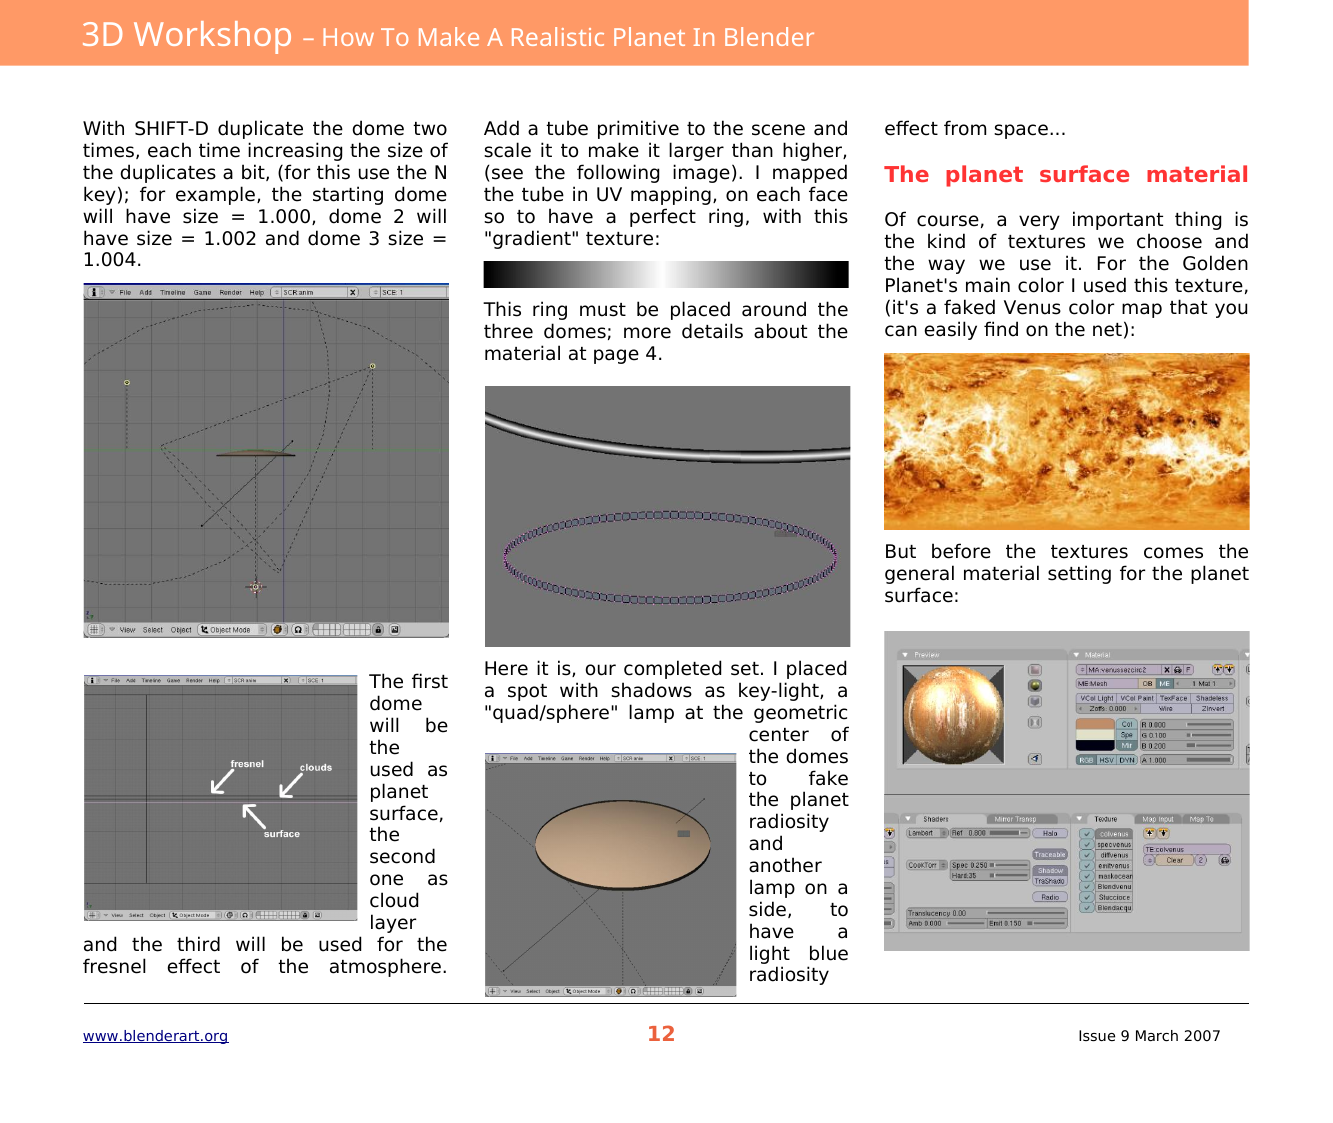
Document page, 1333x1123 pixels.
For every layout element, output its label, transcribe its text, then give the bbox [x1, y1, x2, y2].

text This ring must be placed around the three domes; more details about the material at page 4. [483, 288, 849, 365]
picture [84, 675, 358, 921]
picture [483, 261, 849, 288]
picture [884, 631, 1250, 951]
text effect from space... [884, 118, 1249, 140]
picture [884, 353, 1250, 530]
text Of course, a very important thing is the kind of textures we choose and the way we use it. For the Golden Planet's main color I used this texture, (it's a faked Venus color map that you can easily find on the net): [884, 209, 1249, 341]
picture [485, 386, 851, 647]
text [884, 341, 1249, 353]
text Add a tube primitive to the scene and scale it to make it larger than higher, (see the following image). I mapped the tube in UV mapping, on each face so to have a perfect ring, with this "gradient" texture: [483, 118, 849, 249]
picture [485, 753, 737, 997]
text [483, 249, 849, 261]
picture [83, 283, 449, 638]
text But before the textures comes the general material setting for the planet surface: [884, 530, 1249, 607]
text Here it is, our completed set. I placed a spot with shadows as key-light, a "quad/sphere" lamp at the geometric center of the domes to fake the planet radiosity and another lamp on a side, to have a light blue radiosity [483, 365, 849, 986]
text With SHIFT-D duplicate the dome two times, each time increasing the size of the duplicates a bit, (for this use the N key); for example, the starting dome will have size = 1.000, dome 2 will have size = 1.002 and dome 3 size = 1.004. [83, 118, 448, 271]
text The first dome will be the used as planet surface, the second one as cloud layer and the third will be used for the fresnel effect of the atmosphere. [83, 671, 448, 978]
text The planet surface material [884, 162, 1249, 209]
